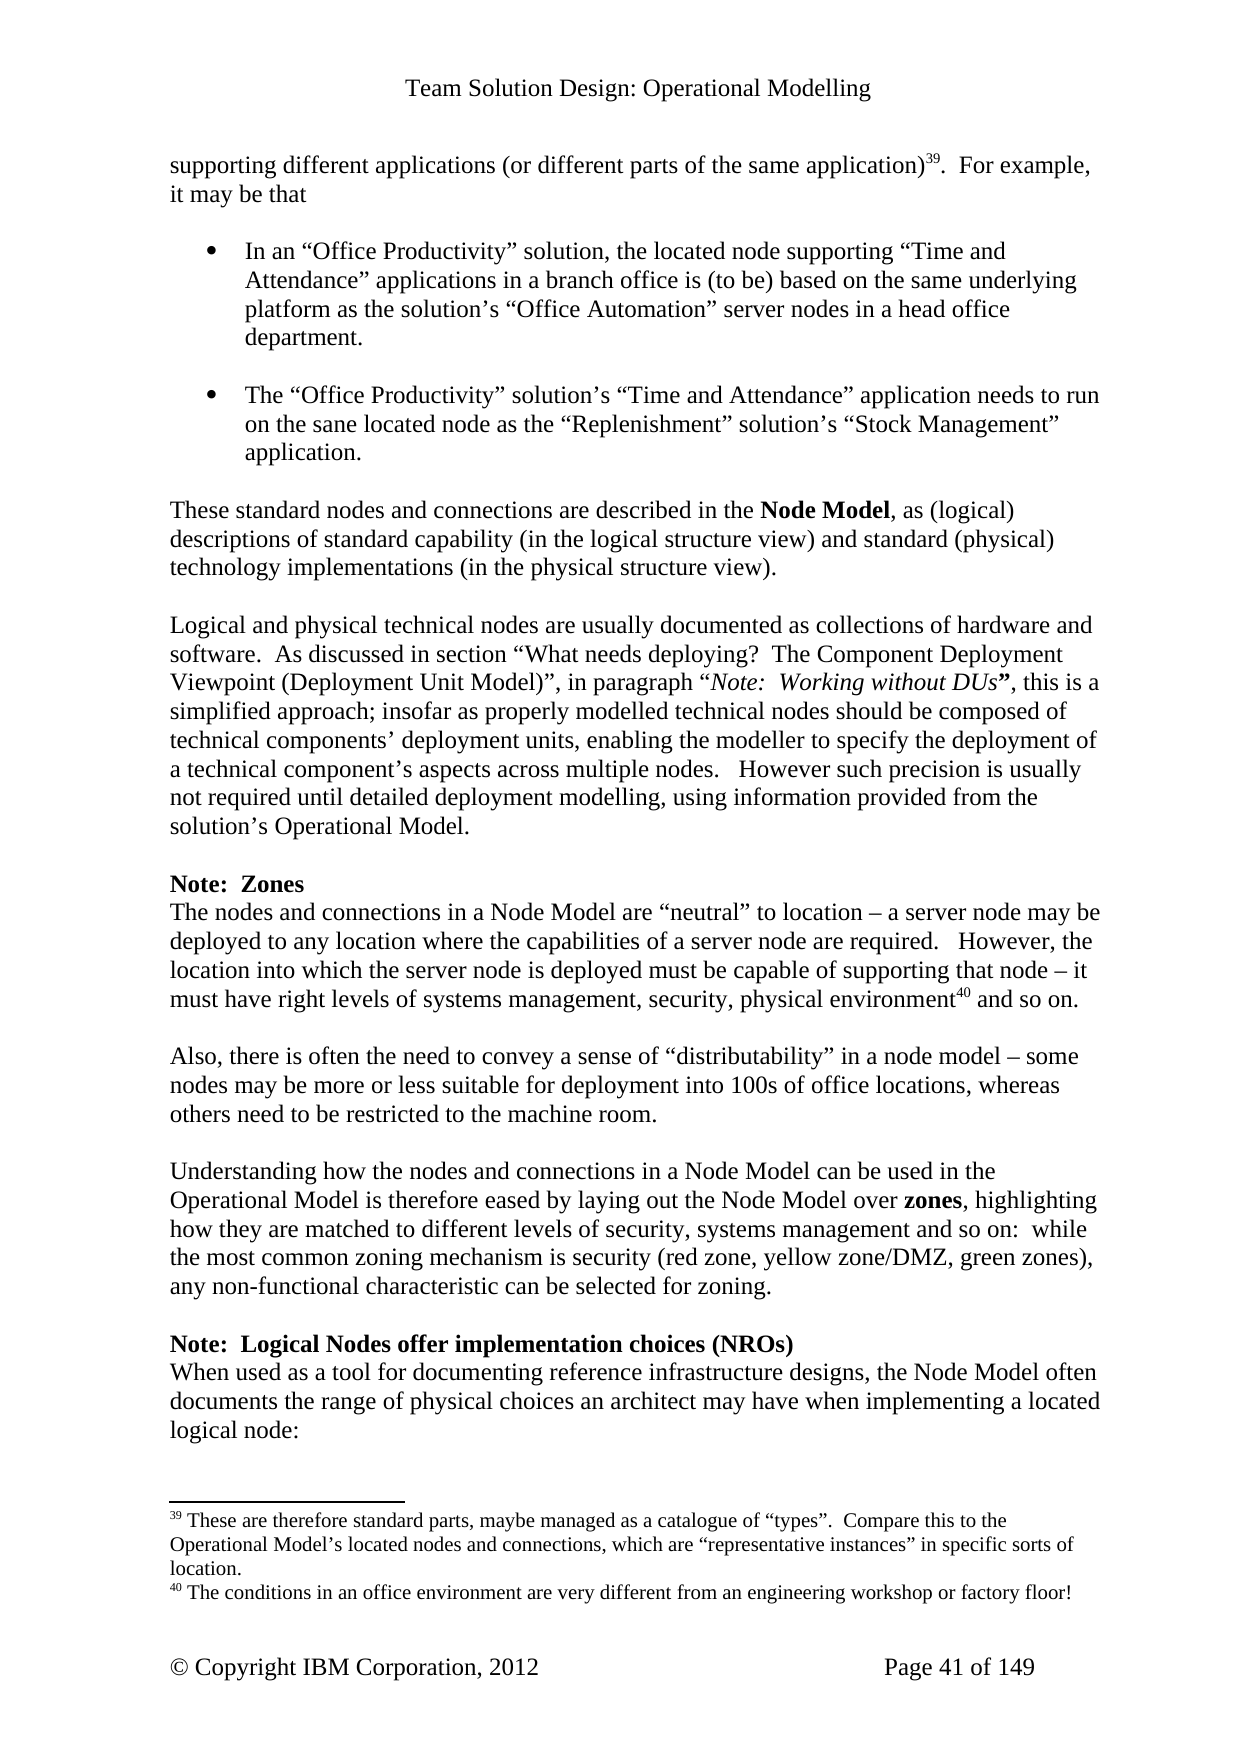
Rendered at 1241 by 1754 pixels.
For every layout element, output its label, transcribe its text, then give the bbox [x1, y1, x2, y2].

text When used as a tool for documenting reference infrastructure designs, the Node Model often documents the range of physical choices an architect may have when implementing a located logical node: [169, 1357, 1107, 1472]
list The “Office Productivity” solution’s “Time and Attendance” application needs to run on the sane located node as the “Replenishment” solution’s “Stock Management” application. [207, 380, 1107, 466]
text These standard nodes and connections are described in the Node Model, as (logical) descriptions of standard capability (in the logical structure view) and standard (physical) technology implementations (in the physical structure view). [169, 495, 1107, 581]
text Understanding how the nodes and connections in a Node Model can be used in the Operational Model is therefore eased by laying out the Node Model over zones, highlighting how they are matched to different levels of security, systems management and so on: while the most common zoning mechanism is security (red zone, yellow zone/DMZ, green zones), any non-functional characteristic can be selected for zoning. [169, 1156, 1107, 1300]
text These are therefore standard parts, maybe managed as a catalogue of “types”. Compare this to the Operational Model’s located nodes and connections, which are “representative instances” in specific sorts of location. [169, 1508, 1107, 1580]
text supporting different applications (or different parts of the same application). For example, it may be that [169, 150, 1107, 207]
text Note: Logical Nodes offer implementation choices (NROs) [169, 1329, 1107, 1357]
list In an “Office Productivity” solution, the located node supporting “Time and Attendance” applications in a branch office is (to be) based on the same underlying platform as the solution’s “Office Automation” server nodes in a head office department. [207, 236, 1107, 380]
text Also, there is often the need to convey a sense of “distributability” in a node model – some nodes may be more or less suitable for deployment into 100s of office locations, whereas others need to be restricted to the machine room. [169, 1041, 1107, 1127]
text Logical and physical technical nodes are usually documented as collections of hardware and software. As discussed in section “What needs deploying? The Component Deployment Viewpoint (Deployment Unit Model)”, in paragraph “Note: Working without DUs”, this is a simplified approach; insofar as properly modelled technical nodes should be composed of technical components’ deployment units, enabling the modeller to specify the deployment of a technical component’s aspects across multiple nodes. However such precision is usually not required until detailed deployment modelling, using information provided from the solution’s Operational Model. [169, 610, 1107, 840]
text The conditions in an office environment are very different from an engineering workshop or factory floor! [169, 1580, 1107, 1604]
text Note: Zones The nodes and connections in a Node Model are “neutral” to location – a server node may be deployed to any location where the capabilities of a server node are required. However, the location into which the server node is deployed must be capable of supporting that node – it must have right levels of systems management, security, physical environment and so on. [169, 869, 1107, 1012]
